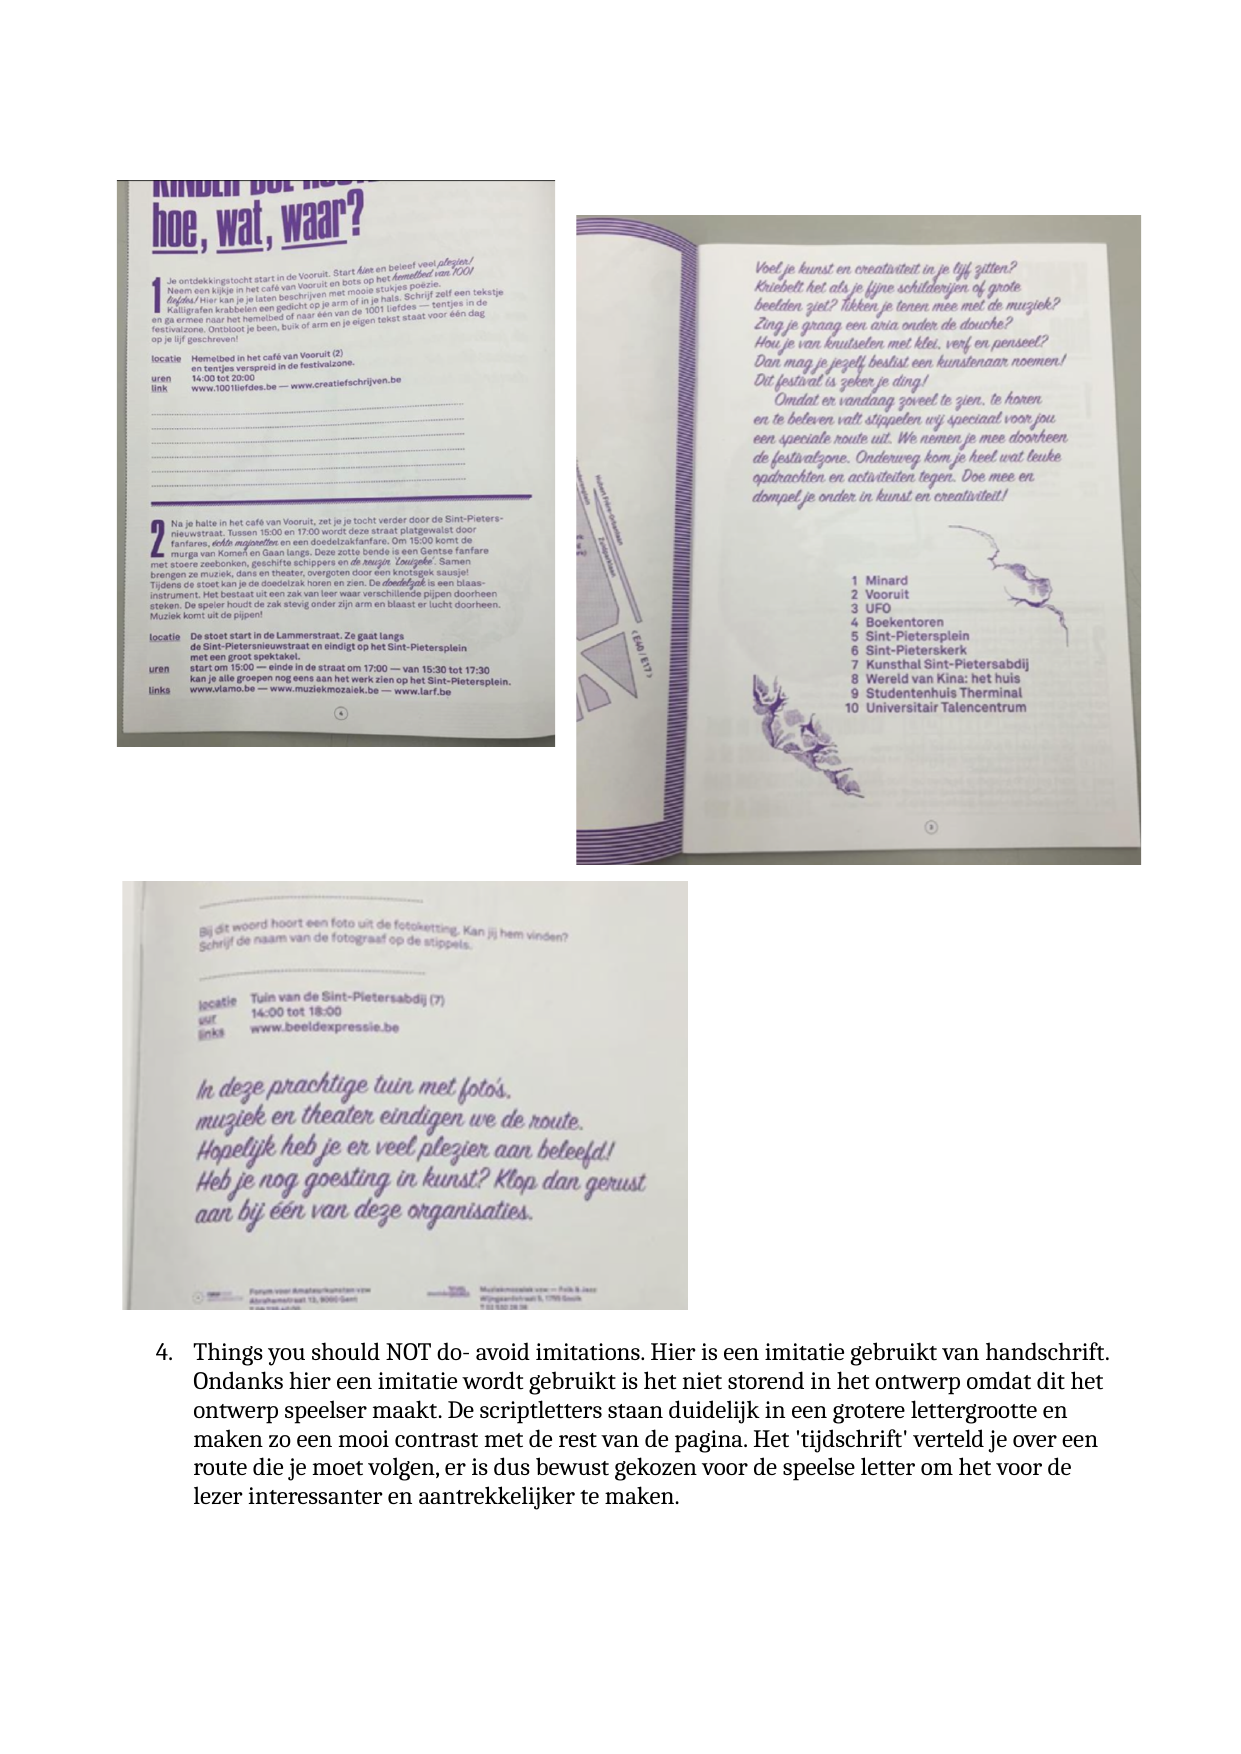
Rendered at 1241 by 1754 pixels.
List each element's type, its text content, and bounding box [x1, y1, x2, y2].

list Things you should NOT do- avoid imitations. Hier is een imitatie gebruikt van handschrift. Ondanks hier een imitatie wordt gebruikt is het niet storend in het ontwerp omdat dit het ontwerp speelser maakt. De scriptletters staan duidelijk in een grotere lettergrootte en maken zo een mooi contrast met de rest van de pagina. Het 'tijdschrift' verteld je over een route die je moet volgen, er is dus bewust gekozen voor de speelse letter om het voor de lezer interessanter en aantrekkelijker te maken. [156, 1338, 1122, 1511]
picture [576, 215, 1142, 865]
picture [116, 180, 556, 747]
picture [122, 881, 688, 1310]
